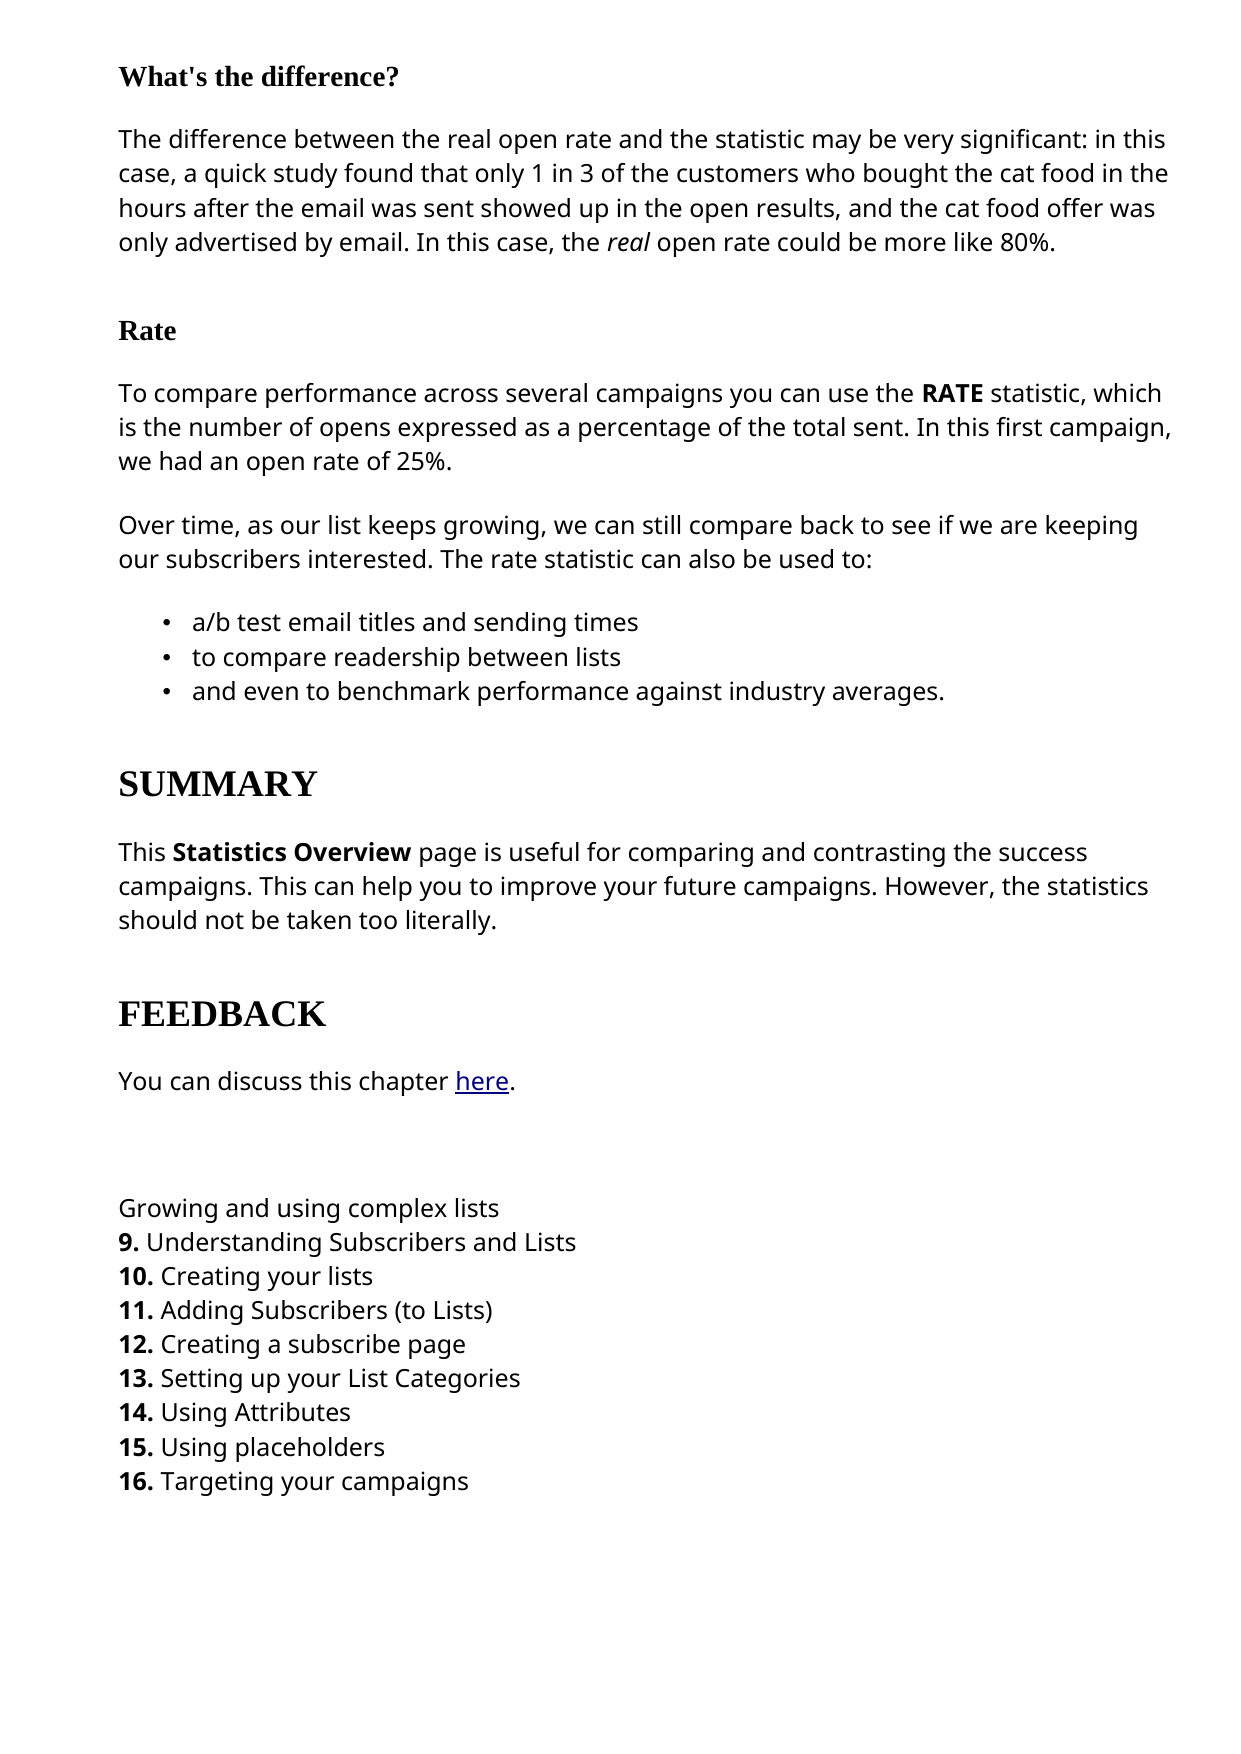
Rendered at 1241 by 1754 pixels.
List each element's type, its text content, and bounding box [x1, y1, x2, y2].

text 12. Creating a subscribe page [118, 1327, 1181, 1361]
text Over time, as our list keeps growing, we can still compare back to see if we are keeping our subscribers interested. The rate statistic can also be used to: [118, 507, 1181, 576]
list a/b test email titles and sending times [162, 605, 1181, 639]
subtitle Summary [118, 762, 1181, 805]
text 9. Understanding Subscribers and Lists [118, 1225, 1181, 1259]
text The difference between the real open rate and the statistic may be very significant: in this case, a quick study found that only 1 in 3 of the customers who bought the cat food in the hours after the email was sent showed up in the open results, and the cat food offer was only advertised by email. In this case, the real open rate could be more like 80%. [118, 122, 1181, 258]
text 13. Setting up your List Categories [118, 1361, 1181, 1395]
text 16. Targeting your campaigns [118, 1463, 1181, 1497]
text 10. Creating your lists [118, 1259, 1181, 1293]
text 11. Adding Subscribers (to Lists) [118, 1293, 1181, 1327]
text 15. Using placeholders [118, 1429, 1181, 1463]
text Growing and using complex lists [118, 1191, 1181, 1225]
text You can discuss this chapter here. [118, 1064, 1181, 1098]
list to compare readership between lists [162, 639, 1181, 673]
text To compare performance across several campaigns you can use the RATE statistic, which is the number of opens expressed as a percentage of the total sent. In this first campaign, we had an open rate of 25%. [118, 376, 1181, 478]
list and even to benchmark performance against industry averages. [162, 673, 1181, 707]
subtitle Rate [118, 313, 1181, 346]
subtitle Feedback [118, 991, 1181, 1034]
subtitle What's the difference? [118, 59, 1181, 93]
text This Statistics Overview page is useful for comparing and contrasting the success campaigns. This can help you to improve your future campaigns. However, the statistics should not be taken too literally. [118, 834, 1181, 937]
text 14. Using Attributes [118, 1395, 1181, 1429]
